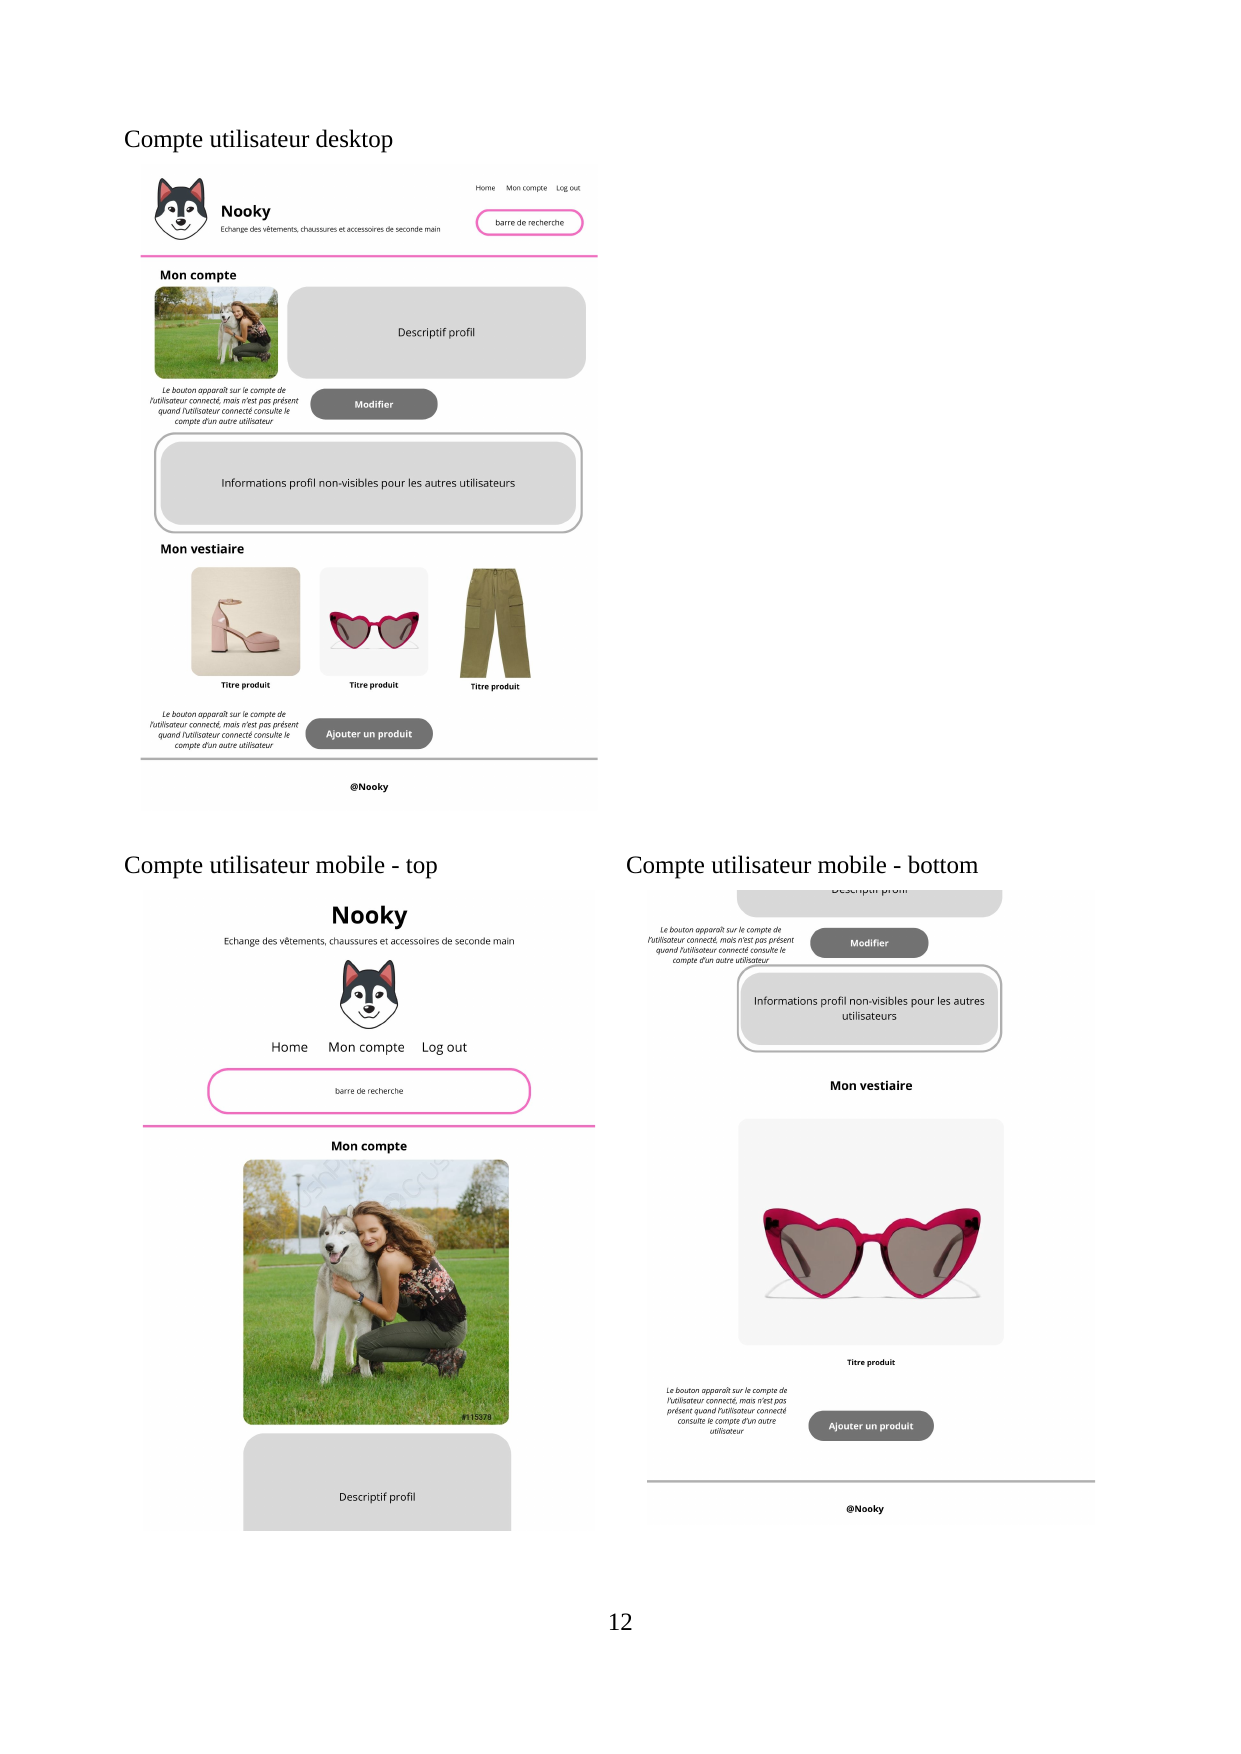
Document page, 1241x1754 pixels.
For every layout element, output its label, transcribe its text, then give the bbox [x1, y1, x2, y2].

picture [647, 890, 1096, 1525]
table_cell [118, 885, 620, 1565]
table_cell [620, 118, 1122, 158]
table_cell [118, 158, 620, 845]
table_cell [620, 158, 1122, 845]
picture [140, 164, 598, 811]
table_cell Compte utilisateur mobile - bottom [620, 845, 1122, 885]
picture [142, 890, 596, 1531]
table_cell [620, 885, 1122, 1565]
table_cell Compte utilisateur mobile - top [118, 845, 620, 885]
table_cell Compte utilisateur desktop [118, 118, 620, 158]
